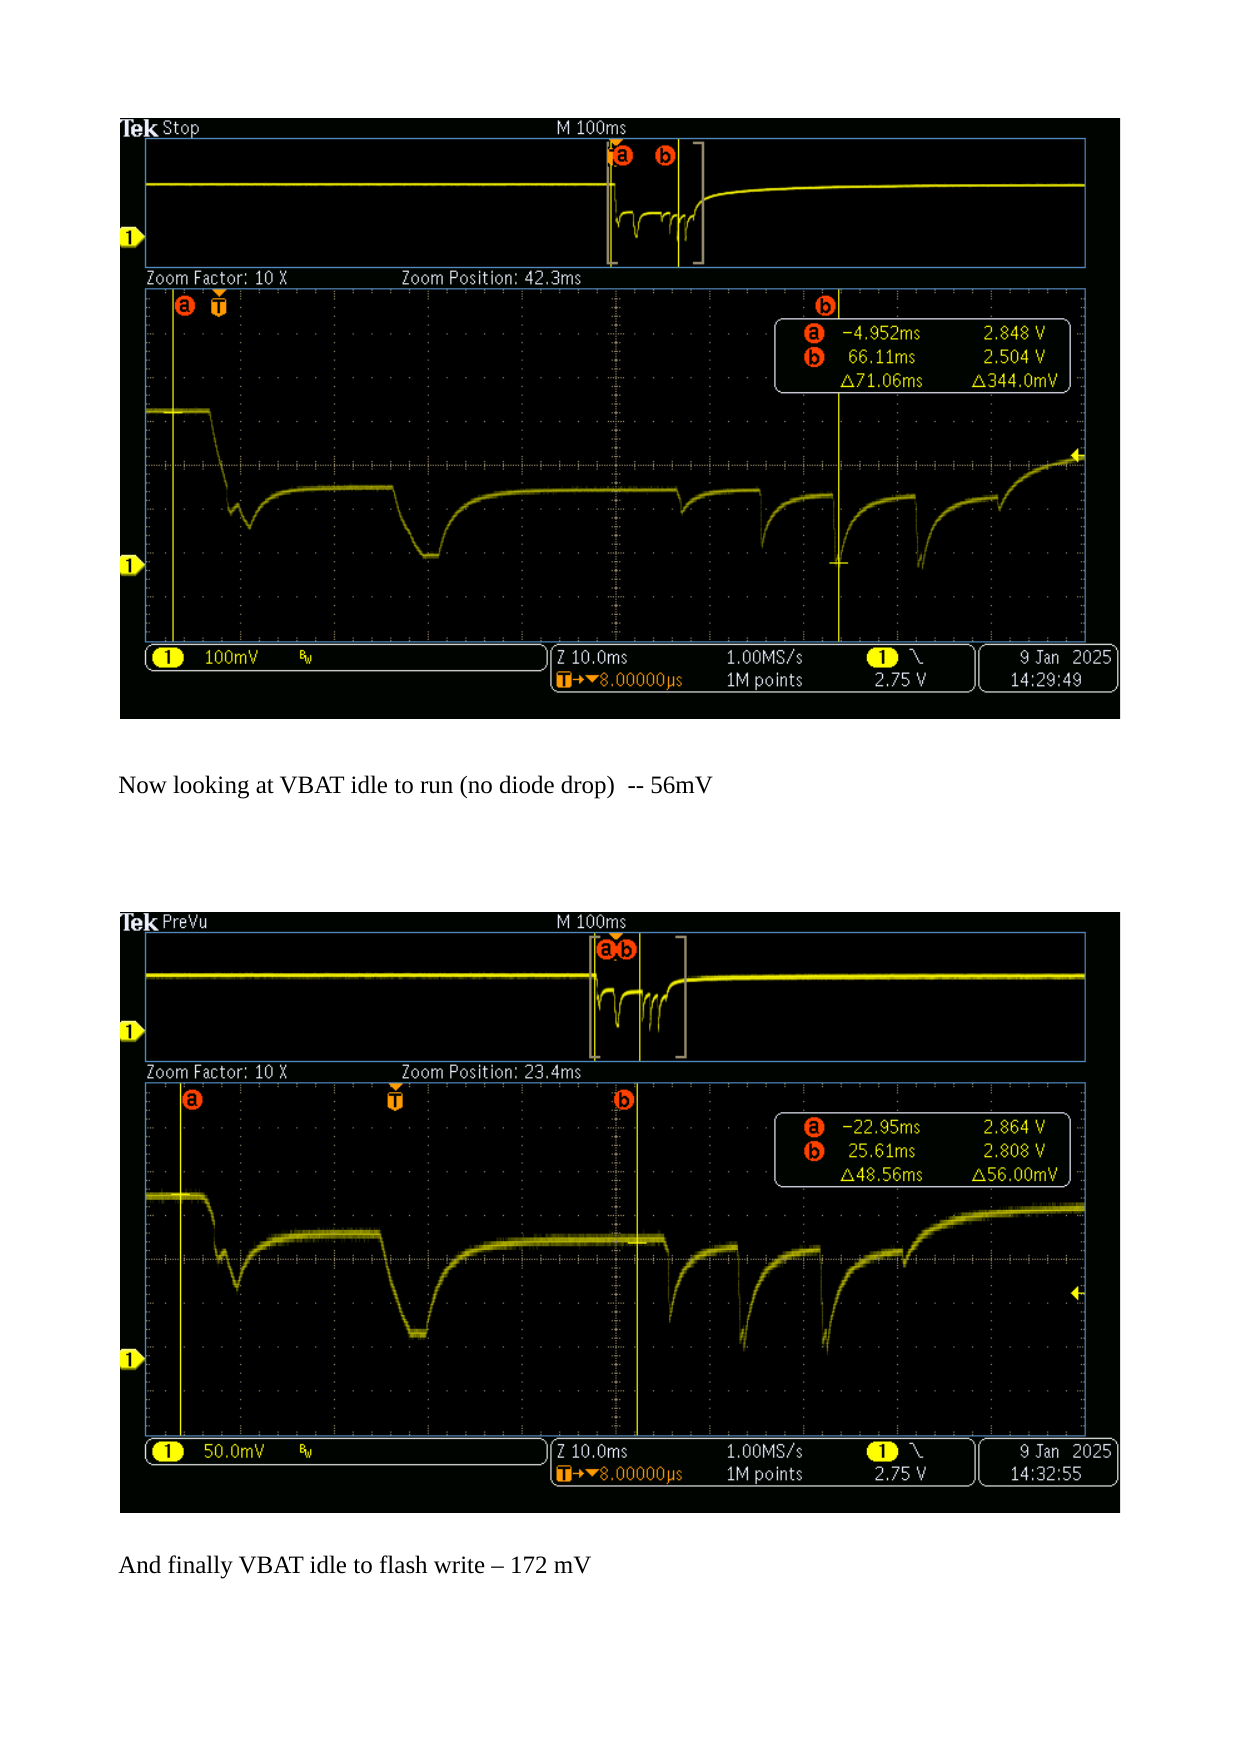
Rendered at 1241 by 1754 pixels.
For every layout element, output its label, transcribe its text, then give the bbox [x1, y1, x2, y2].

text And finally VBAT idle to flash write – 172 mV [118, 913, 1122, 1579]
picture [120, 118, 1121, 719]
text Now looking at VBAT idle to run (no diode drop) -- 56mV [118, 770, 1122, 799]
picture [120, 912, 1121, 1513]
